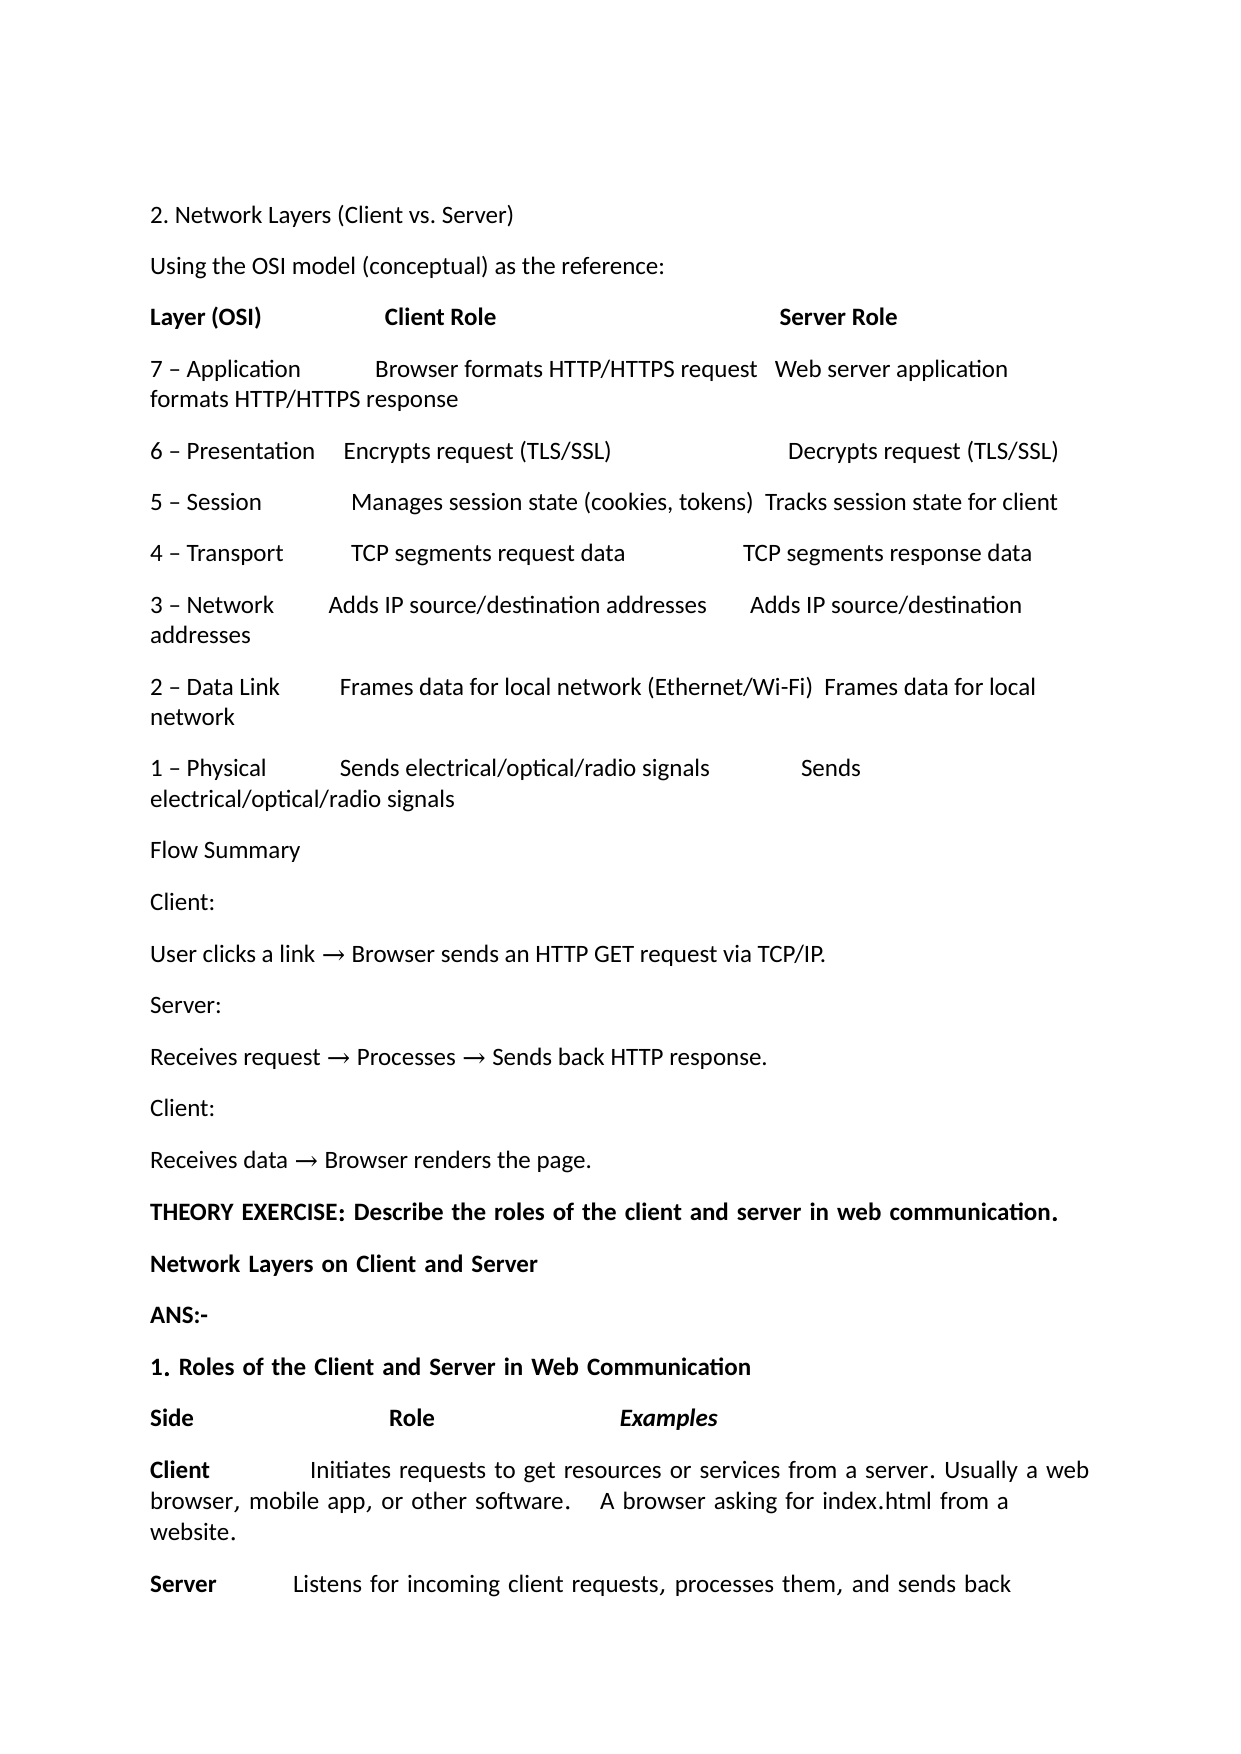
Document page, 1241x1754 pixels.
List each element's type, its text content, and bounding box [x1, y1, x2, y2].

text ANS:- [150, 1299, 1090, 1330]
text 6 – Presentation Encrypts request (TLS/SSL) Decrypts request (TLS/SSL) [150, 435, 1090, 465]
text THEORY EXERCISE: Describe the roles of the client and server in web communication. [150, 1196, 1090, 1227]
text User clicks a link → Browser sends an HTTP GET request via TCP/IP. [150, 937, 1090, 968]
text 2 – Data Link Frames data for local network (Ethernet/Wi-Fi) Frames data for local network [150, 671, 1090, 732]
text Server: [150, 989, 1090, 1019]
text Server Listens for incoming client requests, processes them, and sends back [150, 1568, 1090, 1599]
text Network Layers on Client and Server [150, 1247, 1090, 1278]
text 2. Network Layers (Client vs. Server) [150, 199, 1090, 229]
text 4 – Transport TCP segments request data TCP segments response data [150, 537, 1090, 568]
text Layer (OSI) Client Role Server Role [150, 302, 1090, 332]
text 1. Roles of the Client and Server in Web Communication [150, 1351, 1090, 1382]
text Using the OSI model (conceptual) as the reference: [150, 250, 1090, 281]
text 7 – Application Browser formats HTTP/HTTPS request Web server application formats HTTP/HTTPS response [150, 353, 1090, 414]
text Client Initiates requests to get resources or services from a server. Usually a web browser, mobile app, or other software. A browser asking for index.html from a website. [150, 1454, 1090, 1547]
text Flow Summary [150, 834, 1090, 865]
text Client: [150, 1092, 1090, 1123]
text Side Role Examples [150, 1402, 1090, 1433]
text Receives request → Processes → Sends back HTTP response. [150, 1040, 1090, 1071]
text 3 – Network Adds IP source/destination addresses Adds IP source/destination addresses [150, 589, 1090, 650]
text Client: [150, 886, 1090, 916]
text Receives data → Browser renders the page. [150, 1144, 1090, 1175]
text 5 – Session Manages session state (cookies, tokens) Tracks session state for client [150, 486, 1090, 517]
text 1 – Physical Sends electrical/optical/radio signals Sends electrical/optical/radio signals [150, 753, 1090, 814]
